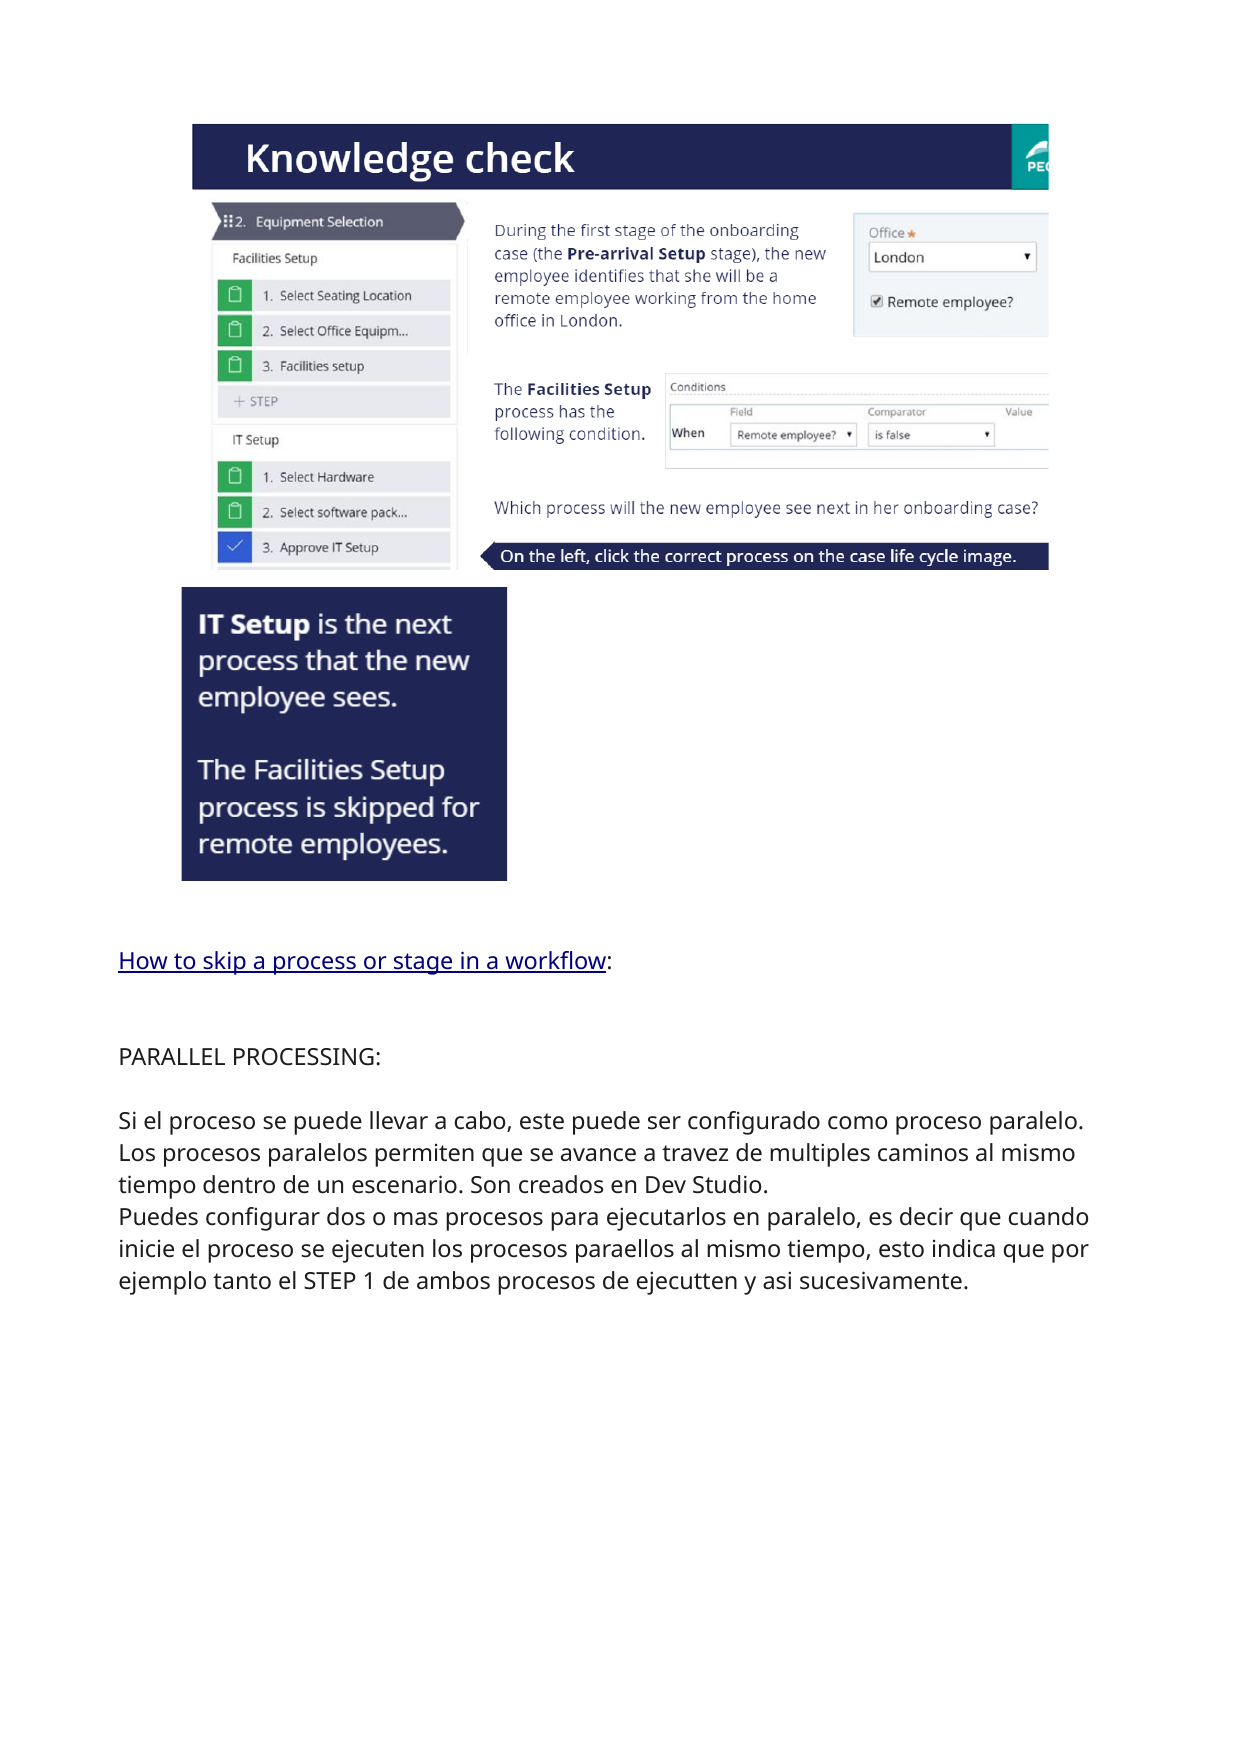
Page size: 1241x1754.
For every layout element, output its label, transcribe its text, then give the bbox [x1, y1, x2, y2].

text Los procesos paralelos permiten que se avance a travez de multiples caminos al mismo tiempo dentro de un escenario. Son creados en Dev Studio. [118, 1136, 1122, 1200]
text PARALLEL PROCESSING: [118, 1040, 1122, 1072]
text Puedes configurar dos o mas procesos para ejecutarlos en paralelo, es decir que cuando inicie el proceso se ejecuten los procesos paraellos al mismo tiempo, esto indica que por ejemplo tanto el STEP 1 de ambos procesos de ejecutten y asi sucesivamente. [118, 1200, 1122, 1296]
text Si el proceso se puede llevar a cabo, este puede ser configurado como proceso paralelo. [118, 1104, 1122, 1136]
text How to skip a process or stage in a workflow: [118, 944, 1122, 976]
